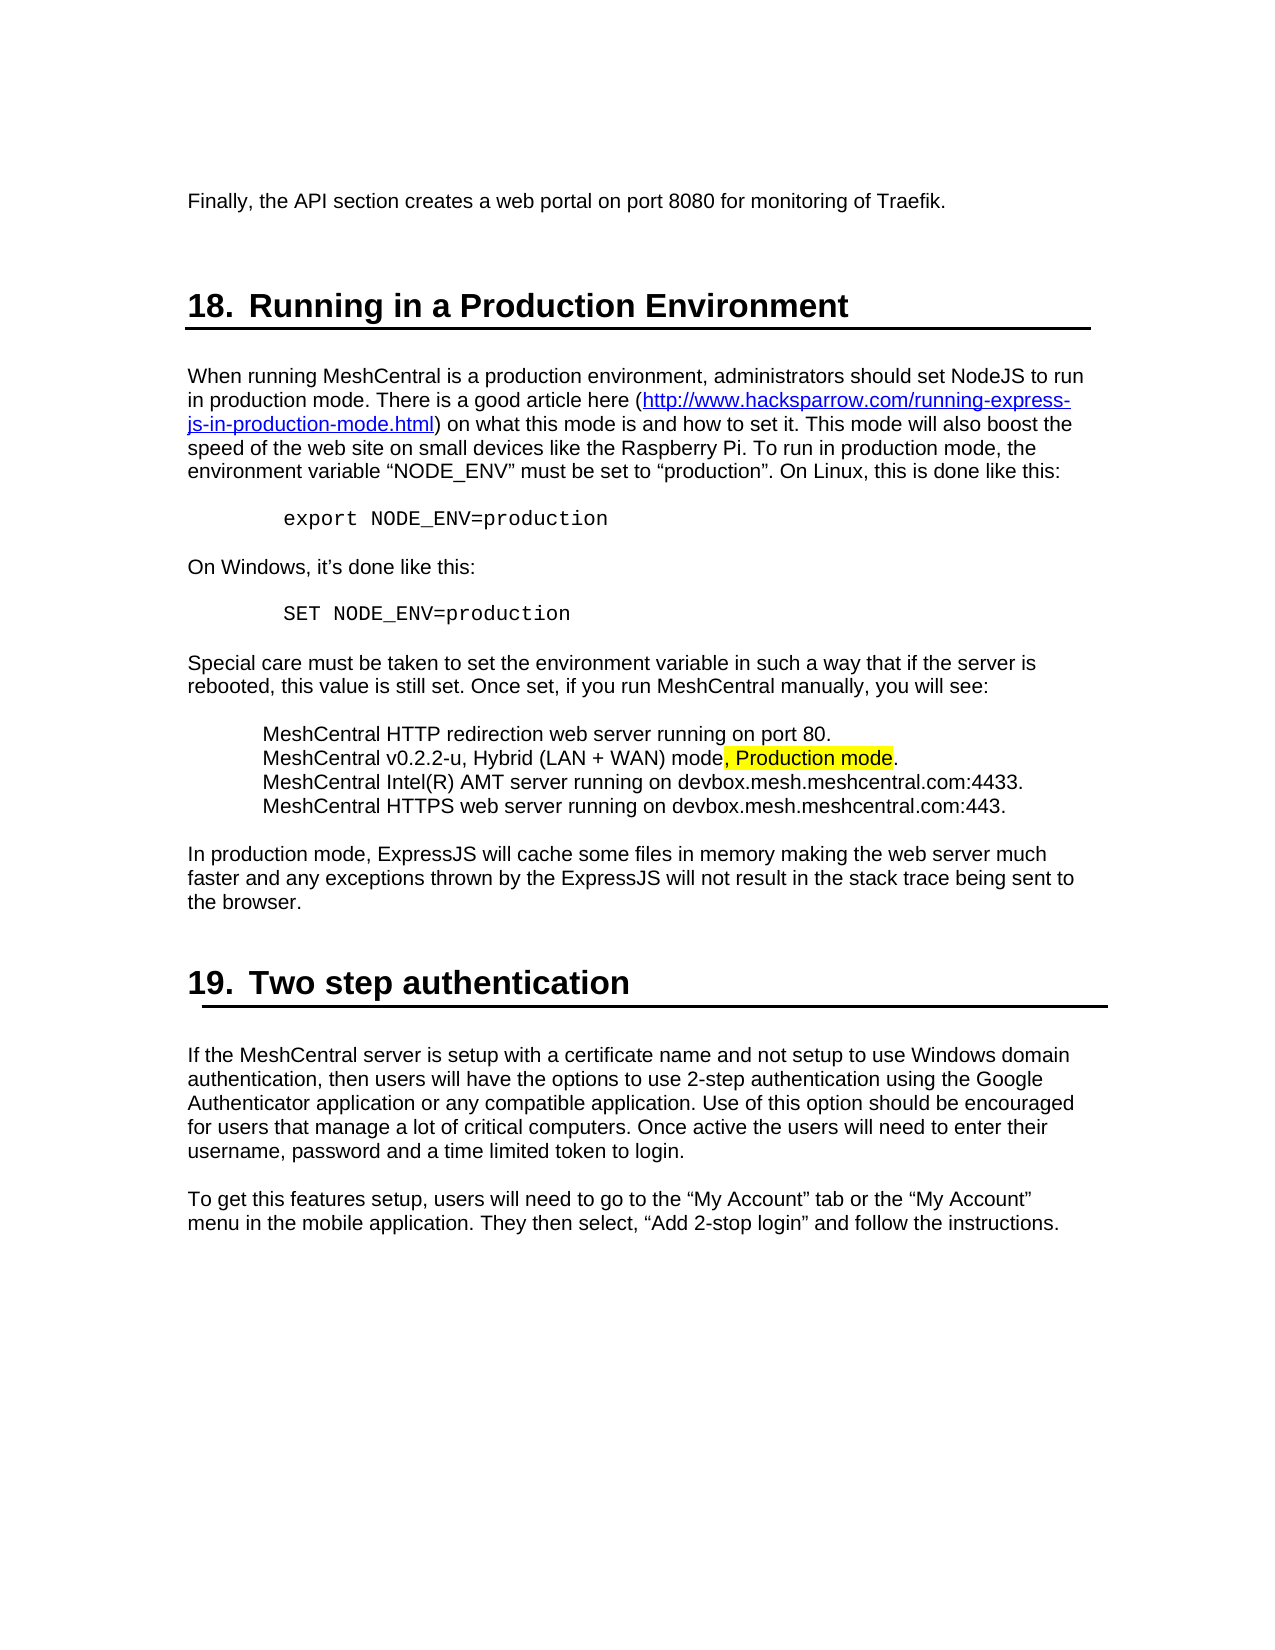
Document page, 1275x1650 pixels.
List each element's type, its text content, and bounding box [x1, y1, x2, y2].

subtitle Two step authentication [187, 963, 1179, 1001]
text Finally, the API section creates a web portal on port 8080 for monitoring of Traefik. [187, 189, 1179, 213]
text In production mode, ExpressJS will cache some files in memory making the web server much faster and any exceptions thrown by the ExpressJS will not result in the stack trace being sent to the browser. [187, 842, 1078, 914]
text MeshCentral Intel(R) AMT server running on devbox.mesh.meshcentral.com:4433. MeshCentral HTTPS web server running on devbox.mesh.meshcentral.com:443. [262, 770, 1027, 818]
subtitle Running in a Production Environment [187, 286, 1179, 325]
text export NODE_ENV=production [283, 508, 1179, 532]
text MeshCentral HTTP redirection web server running on port 80. MeshCentral v0.2.2-u, Hybrid (LAN + WAN) mode, Production mode. [262, 722, 901, 770]
text When running MeshCentral is a production environment, administrators should set NodeJS to run in production mode. There is a good article here (http://www.hacksparrow.com/running-express- js-in-production-mode.html) on what this mode is and how to set it. This mode will also boost the speed of the web site on small devices like the Raspberry Pi. To run in production mode, the environment variable “NODE_ENV” must be set to “production”. On Linux, this is done like this: [187, 363, 1089, 483]
text To get this features setup, users will need to go to the “My Account” tab or the “My Account” menu in the mobile application. They then select, “Add 2-stop login” and follow the instructions. [187, 1186, 1063, 1234]
text If the MeshCentral server is setup with a certificate name and not setup to use Windows domain authentication, then users will have the options to use 2-step authentication using the Google Authenticator application or any compatible application. Use of this option should be encouraged for users that manage a lot of critical computers. Once active the users will need to enter their username, password and a time limited token to login. [187, 1043, 1083, 1163]
text Special care must be taken to set the environment variable in such a way that if the server is rebooted, this value is still set. Once set, if you run MeshCentral manually, you will see: [187, 650, 1083, 698]
text On Windows, it’s done like this: [187, 555, 1179, 579]
text SET NODE_ENV=production [283, 603, 1179, 627]
